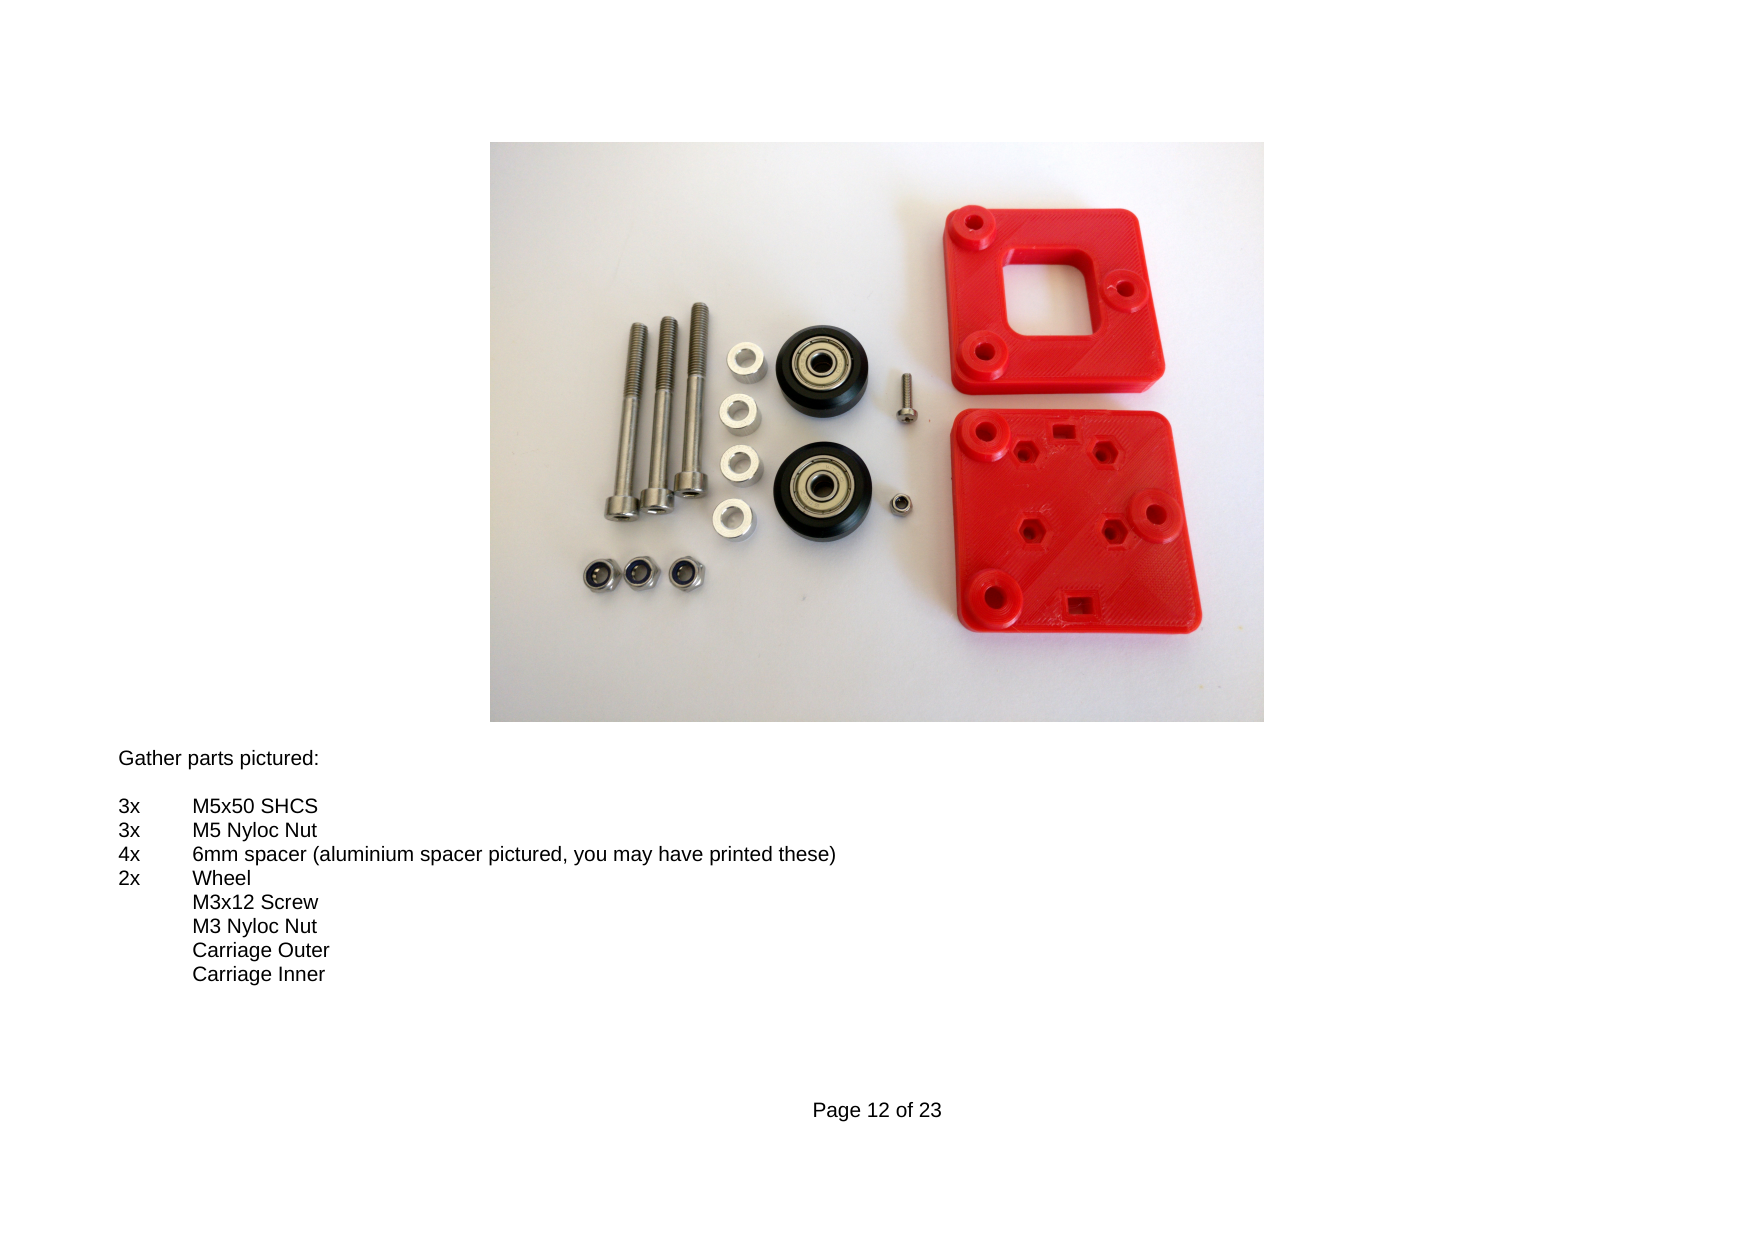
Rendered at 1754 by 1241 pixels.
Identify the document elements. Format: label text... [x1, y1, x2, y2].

text Carriage Outer [118, 938, 1636, 962]
text Carriage Inner [118, 962, 1636, 986]
text 3x M5x50 SHCS [118, 794, 1636, 818]
text Gather parts pictured: [118, 746, 1636, 770]
text 4x 6mm spacer (aluminium spacer pictured, you may have printed these) [118, 842, 1636, 866]
text M3 Nyloc Nut [118, 914, 1636, 938]
text 2x Wheel [118, 866, 1636, 890]
text M3x12 Screw [118, 890, 1636, 914]
text 3x M5 Nyloc Nut [118, 818, 1636, 842]
picture [490, 142, 1264, 722]
